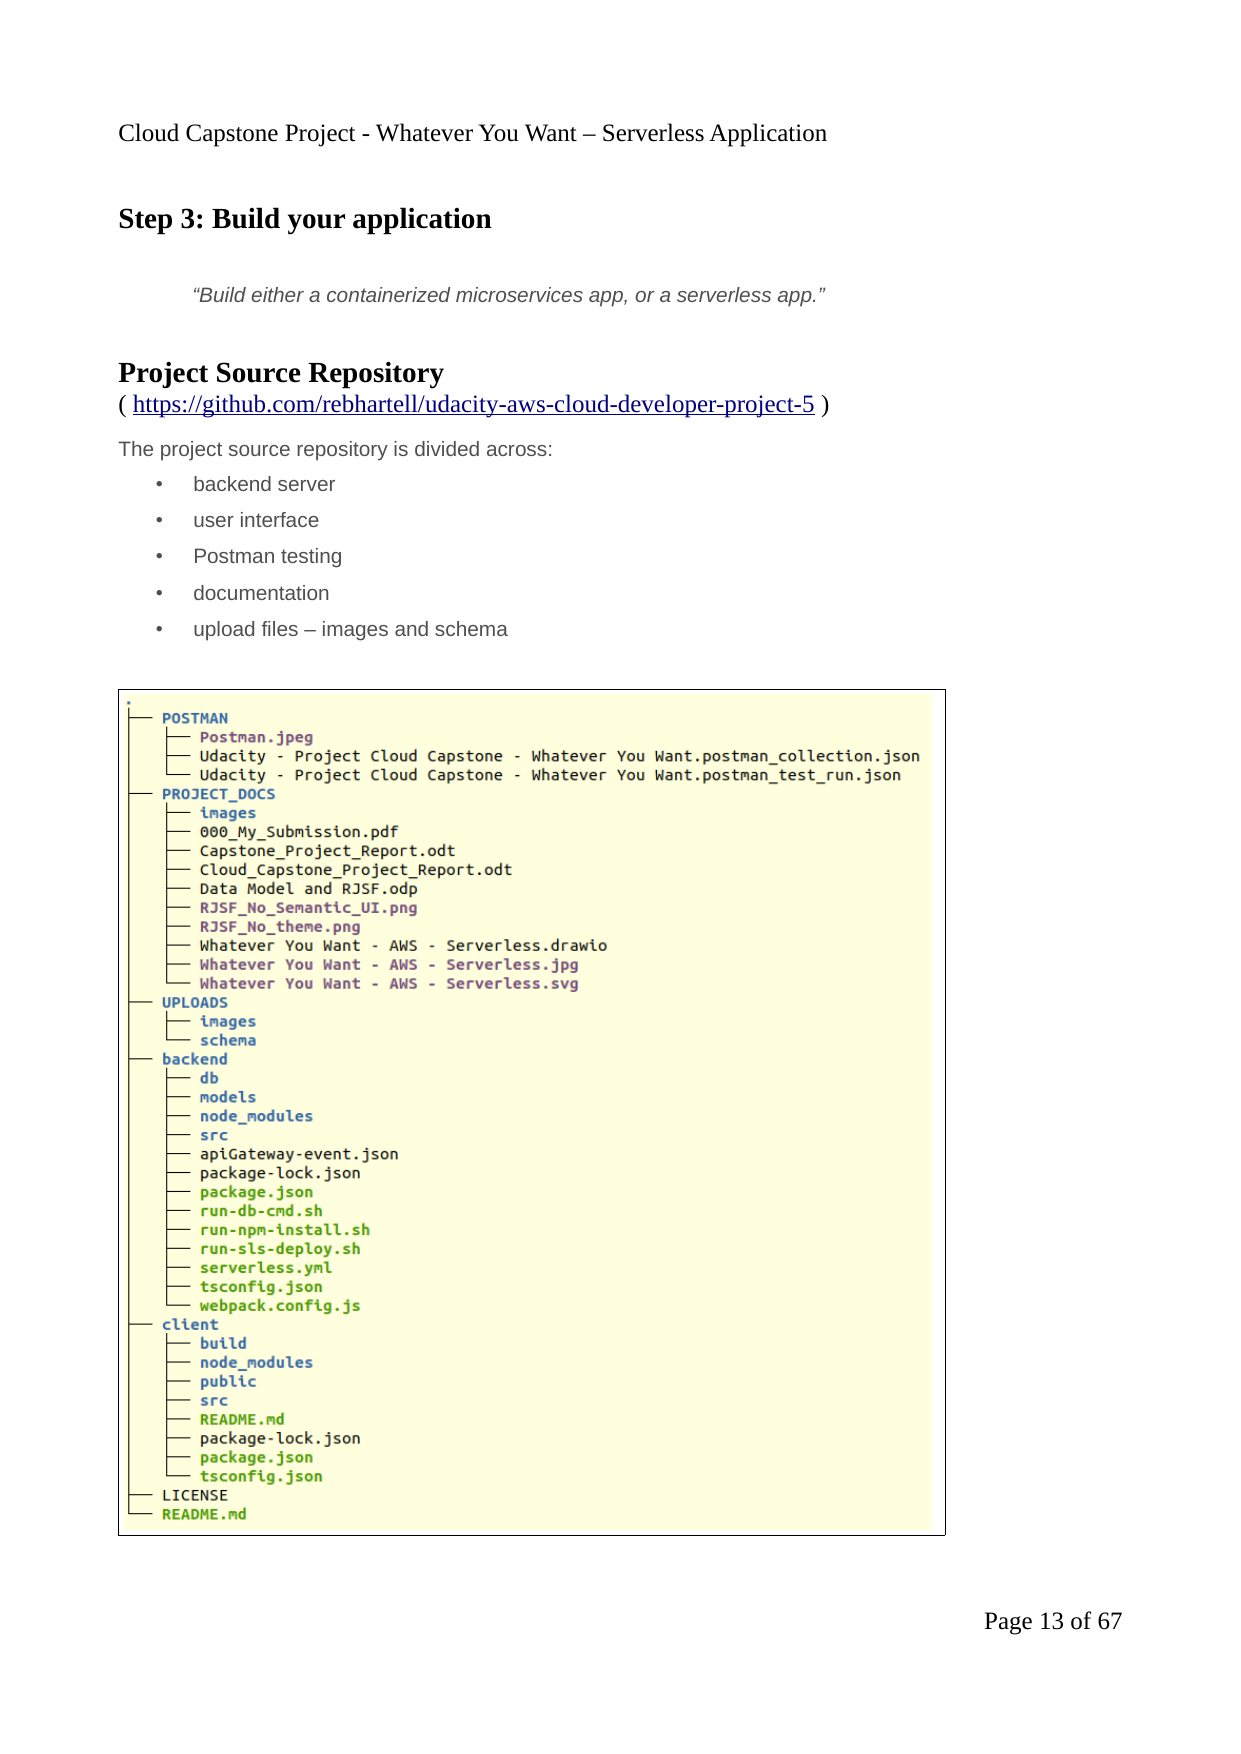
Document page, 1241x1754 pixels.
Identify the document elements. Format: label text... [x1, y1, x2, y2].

list documentation [156, 580, 1122, 604]
list Postman testing [156, 544, 1122, 568]
subtitle Step 3: Build your application [118, 201, 1122, 235]
text ( https://github.com/rebhartell/udacity-aws-cloud-developer-project-5 ) [118, 389, 1122, 417]
list user interface [156, 508, 1122, 532]
subtitle Project Source Repository [118, 355, 1122, 389]
table_header [119, 690, 945, 1535]
text “Build either a containerized microservices app, or a serverless app.” [192, 283, 1122, 307]
list upload files – images and schema [156, 616, 1122, 641]
text The project source repository is divided across: [118, 436, 1122, 460]
picture [123, 694, 932, 1530]
list backend server [156, 472, 1122, 496]
